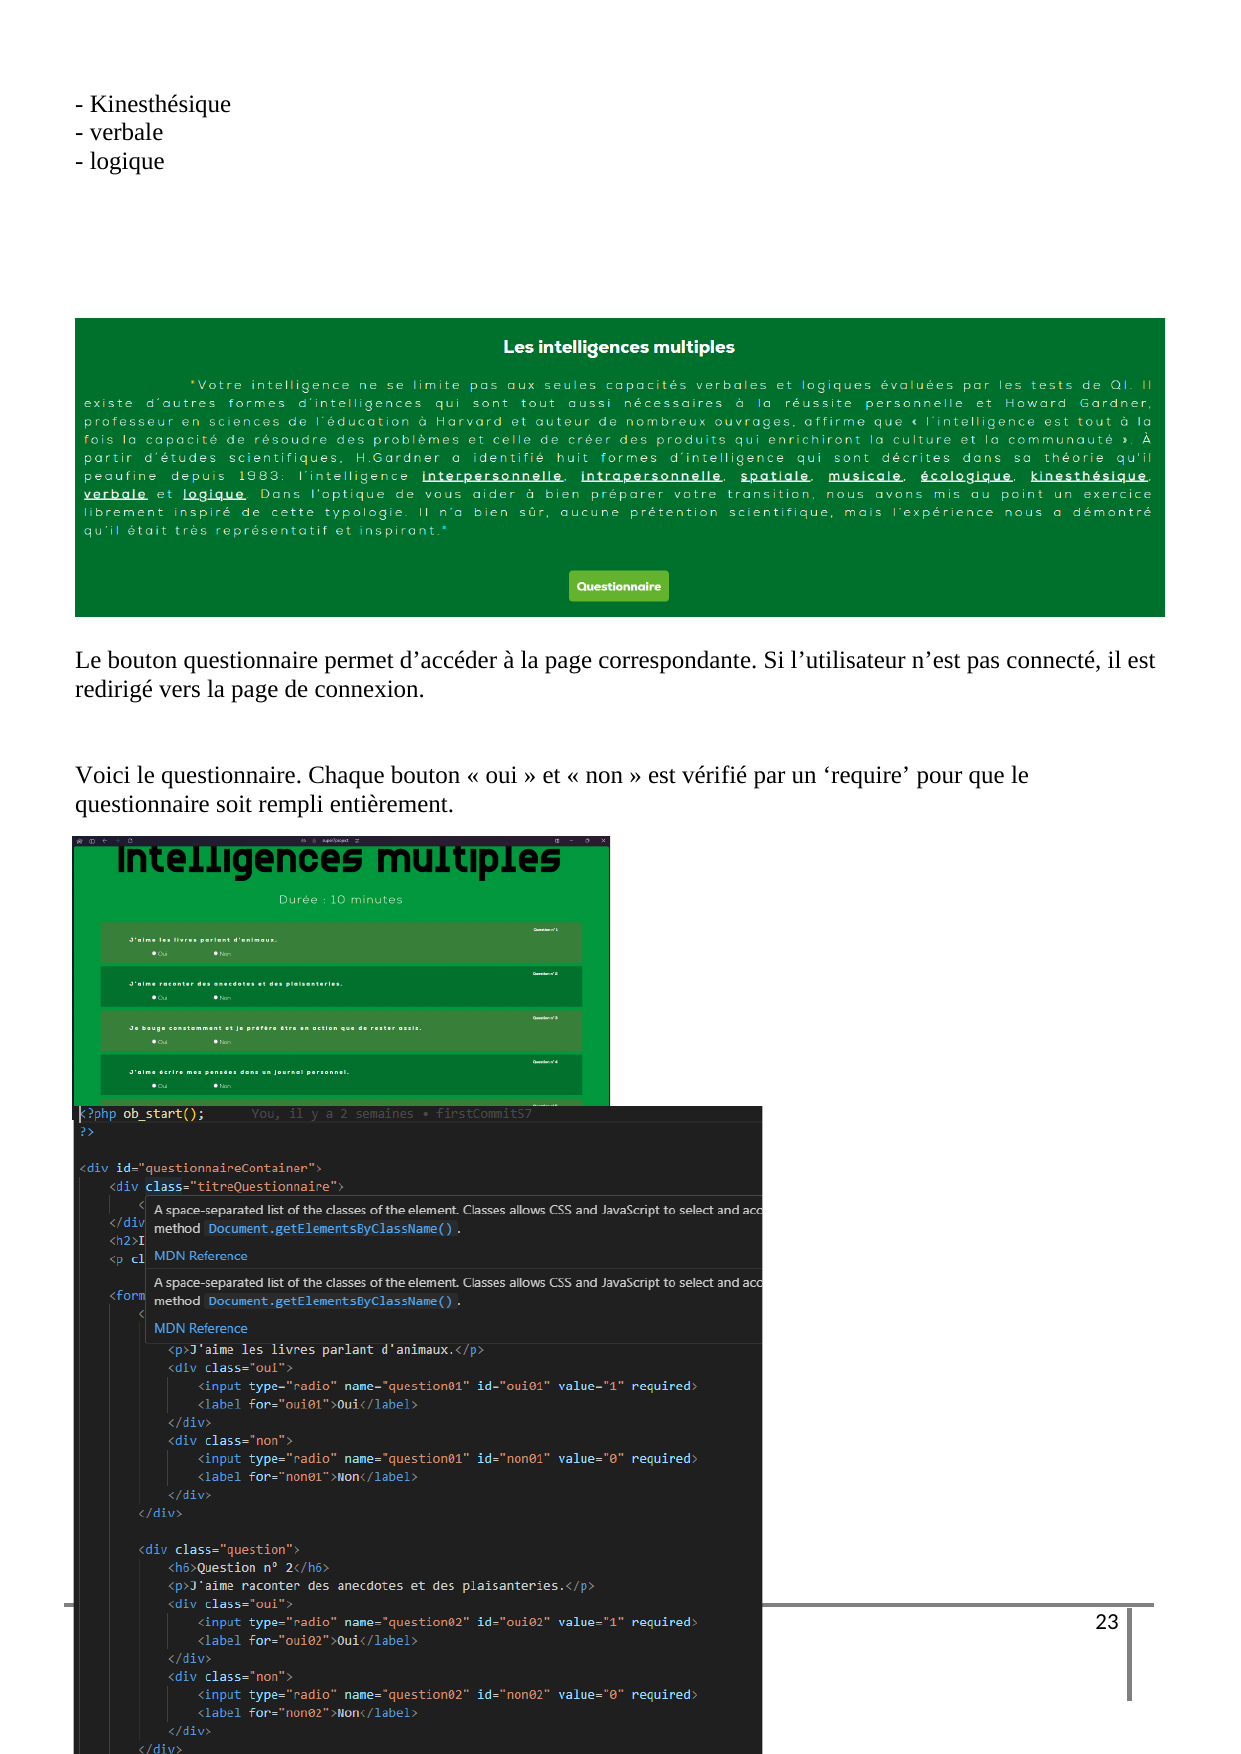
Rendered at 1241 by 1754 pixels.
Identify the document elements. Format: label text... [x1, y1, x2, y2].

picture [75, 318, 1166, 617]
text - logique [75, 146, 1165, 175]
text - Kinesthésique [75, 89, 1165, 117]
text - verbale [75, 117, 1165, 146]
picture [72, 836, 763, 1754]
text Le bouton questionnaire permet d’accéder à la page correspondante. Si l’utilisateur n’est pas connecté, il est redirigé vers la page de connexion. [75, 645, 1165, 702]
text Voici le questionnaire. Chaque bouton « oui » et « non » est vérifié par un ‘require’ pour que le questionnaire soit rempli entièrement. [75, 760, 1165, 817]
